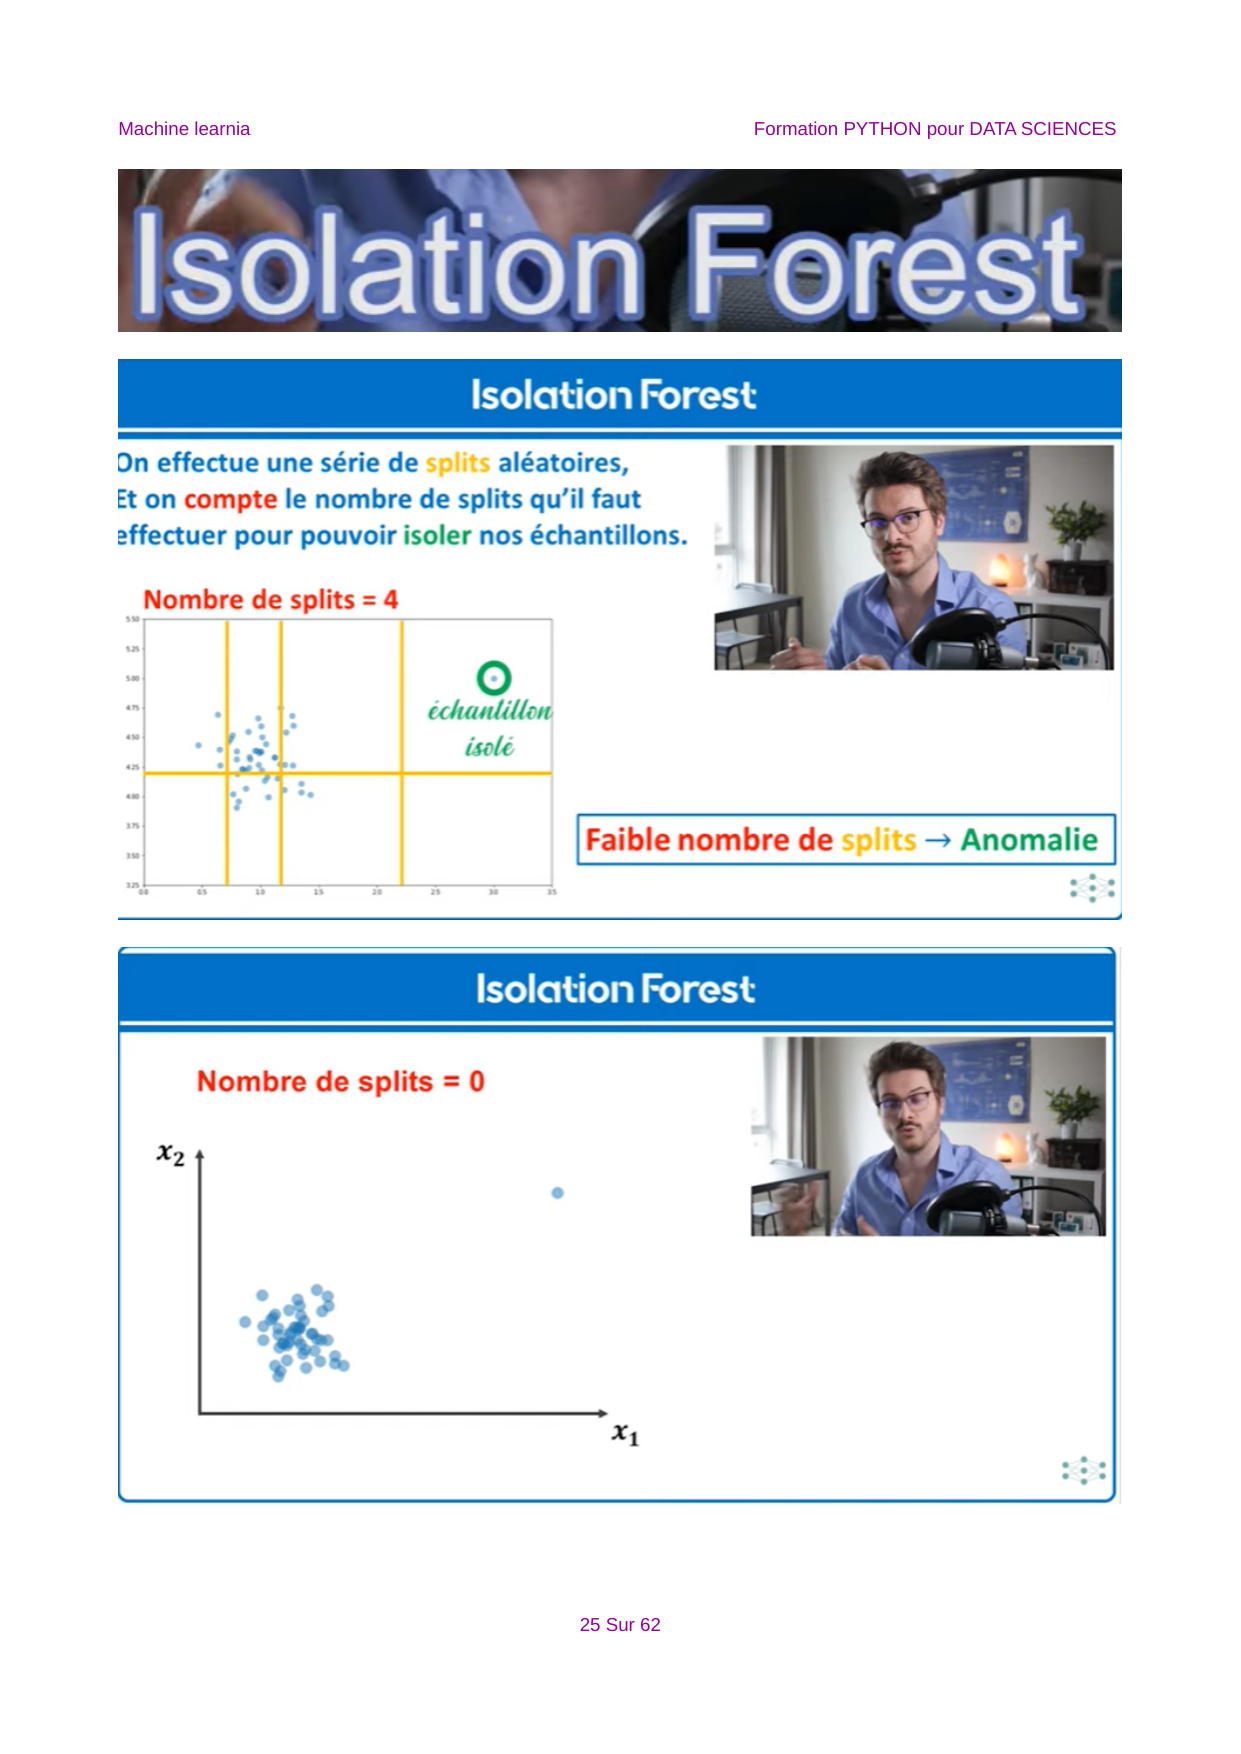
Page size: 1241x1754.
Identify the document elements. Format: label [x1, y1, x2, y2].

picture [118, 947, 1122, 1504]
picture [118, 359, 1122, 920]
picture [118, 169, 1122, 332]
